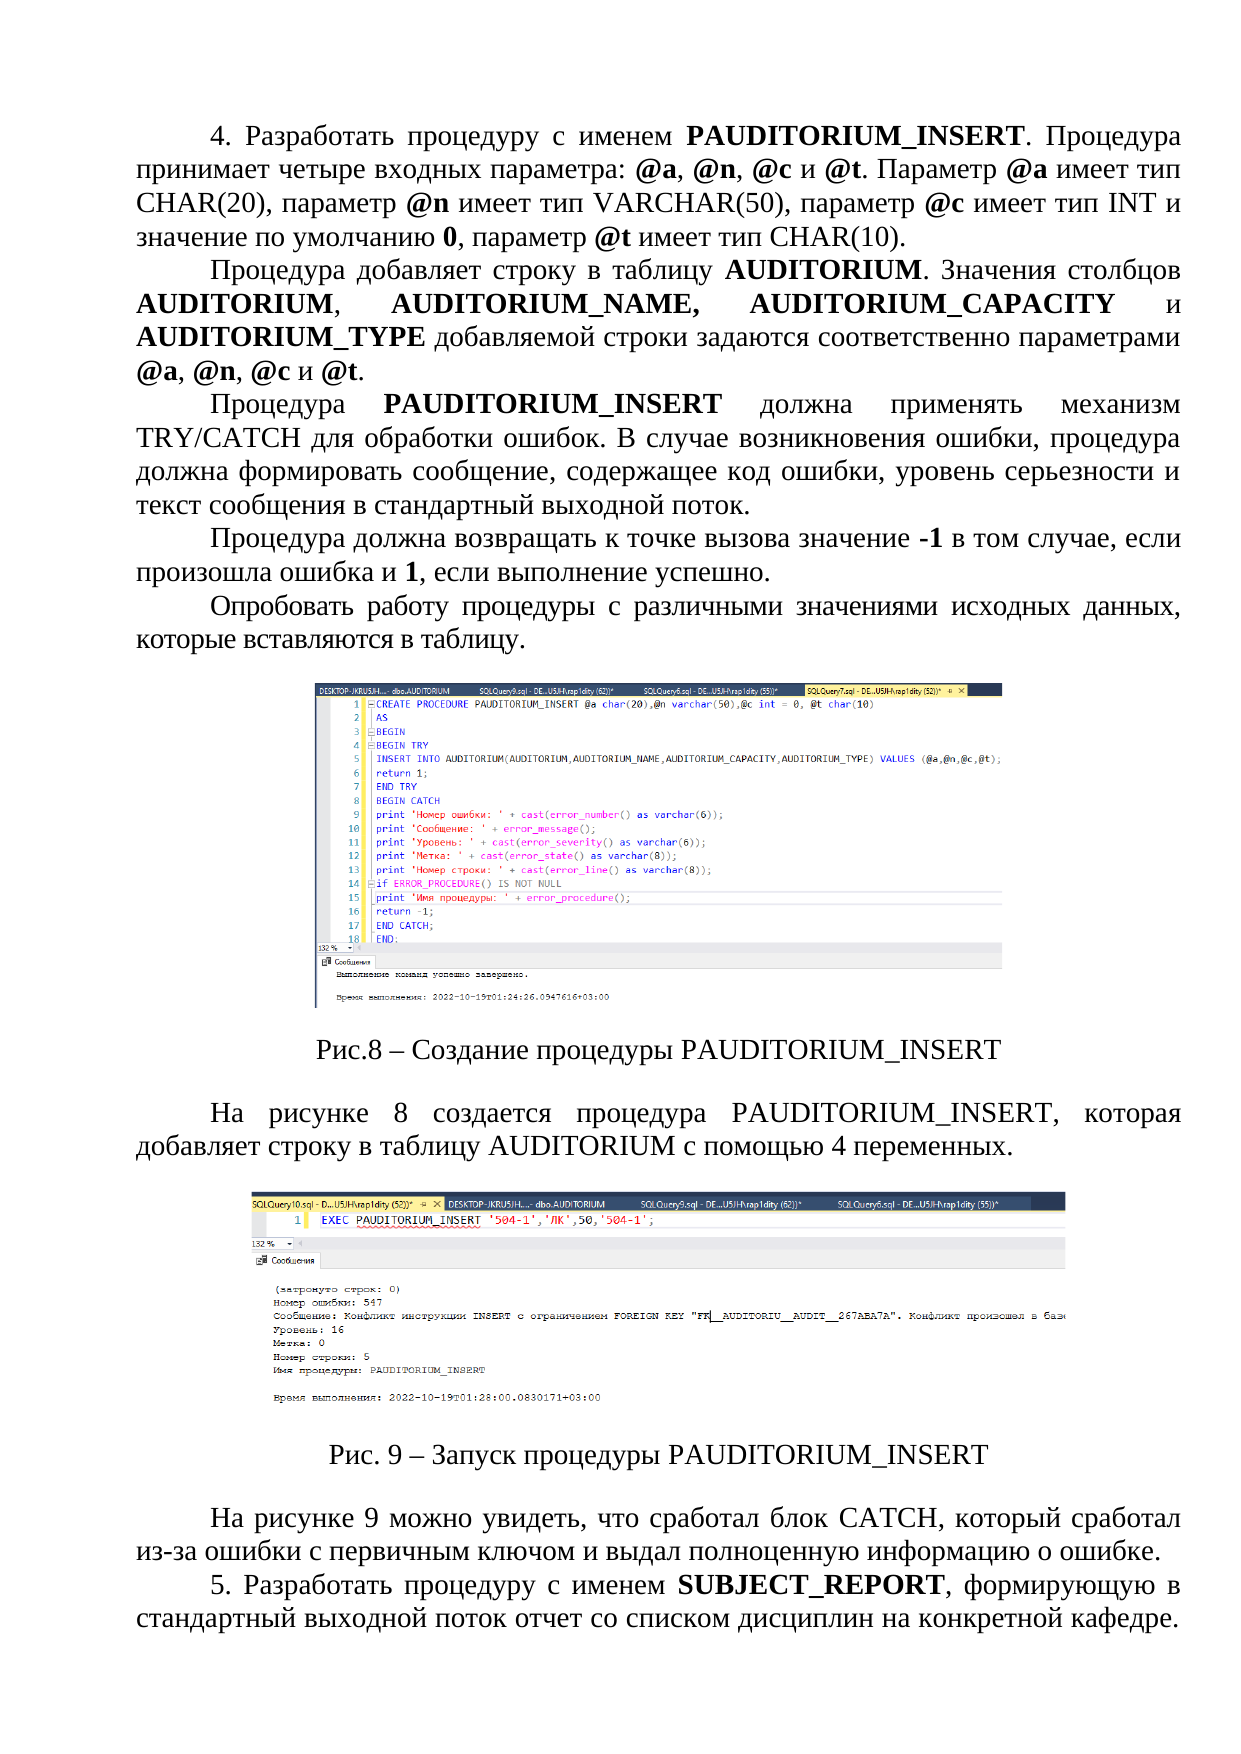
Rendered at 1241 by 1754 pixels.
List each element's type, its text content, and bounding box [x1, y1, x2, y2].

text На рисунке 8 создается процедура PAUDITORIUM_INSERT, которая добавляет строку в таблицу AUDITORIUM с помощью 4 переменных. [136, 1095, 1181, 1162]
text Рис. 9 – Запуск процедуры PAUDITORIUM_INSERT [136, 1437, 1181, 1471]
text 5. Разработать процедуру с именем SUBJECT_REPORT, формирующую в стандартный выходной поток отчет со списком дисциплин на конкретной кафедре. [136, 1567, 1181, 1634]
text Опробовать работу процедуры с различными значениями исходных данных, которые вставляются в таблицу. [136, 588, 1181, 655]
text Рис.8 – Создание процедуры PAUDITORIUM_INSERT [136, 1032, 1181, 1066]
text 4. Разработать процедуру с именем PAUDITORIUM_INSERT. Процедура принимает четыре входных параметра: @a, @n, @c и @t. Параметр @a имеет тип CHAR(20), параметр @n имеет тип VARCHAR(50), параметр @c имеет тип INT и значение по умолчанию 0, параметр @t имеет тип CHAR(10). [136, 118, 1181, 252]
picture [251, 1191, 1066, 1412]
text Процедура PAUDITORIUM_INSERT должна применять механизм TRY/CATCH для обработки ошибок. В случае возникновения ошибки, процедура должна формировать сообщение, содержащее код ошибки, уровень серьезности и текст сообщения в стандартный выходной поток. [136, 386, 1181, 521]
text Процедура добавляет строку в таблицу AUDITORIUM. Значения столбцов AUDITORIUM, AUDITORIUM_NAME, AUDITORIUM_CAPACITY и AUDITORIUM_TYPE добавляемой строки задаются соответственно параметрами @a, @n, @c и @t. [136, 252, 1181, 386]
text Процедура должна возвращать к точке вызова значение -1 в том случае, если произошла ошибка и 1, если выполнение успешно. [136, 521, 1181, 588]
picture [314, 683, 1003, 1008]
text На рисунке 9 можно увидеть, что сработал блок CATCH, который сработал из-за ошибки с первичным ключом и выдал полноценную информацию о ошибке. [136, 1500, 1181, 1567]
